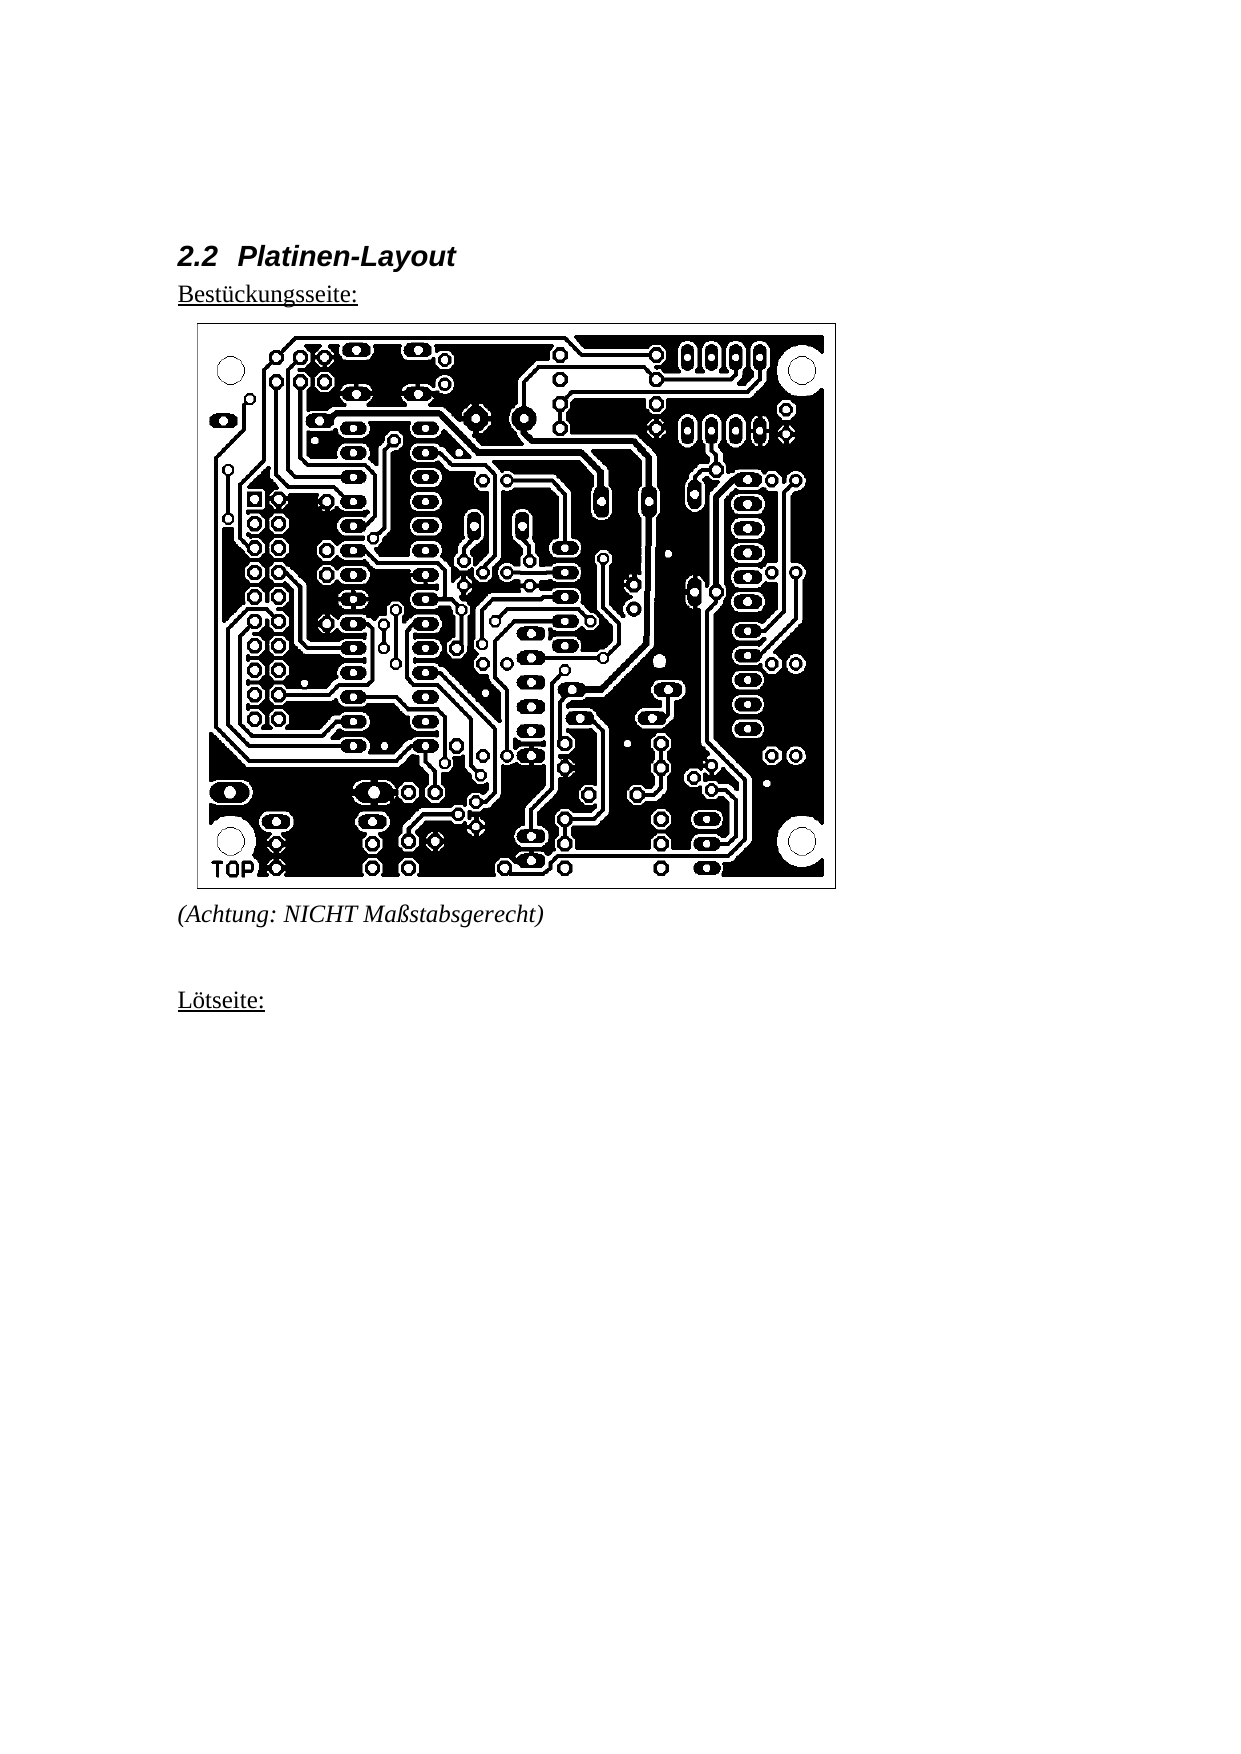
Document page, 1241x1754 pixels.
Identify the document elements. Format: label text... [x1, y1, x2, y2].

subtitle Platinen-Layout [177, 239, 1122, 273]
text (Achtung: NICHT Maßstabsgerecht) [177, 899, 1122, 928]
text Bestückungsseite: [177, 279, 1122, 308]
picture [193, 317, 839, 891]
text Lötseite: [177, 985, 1122, 1014]
